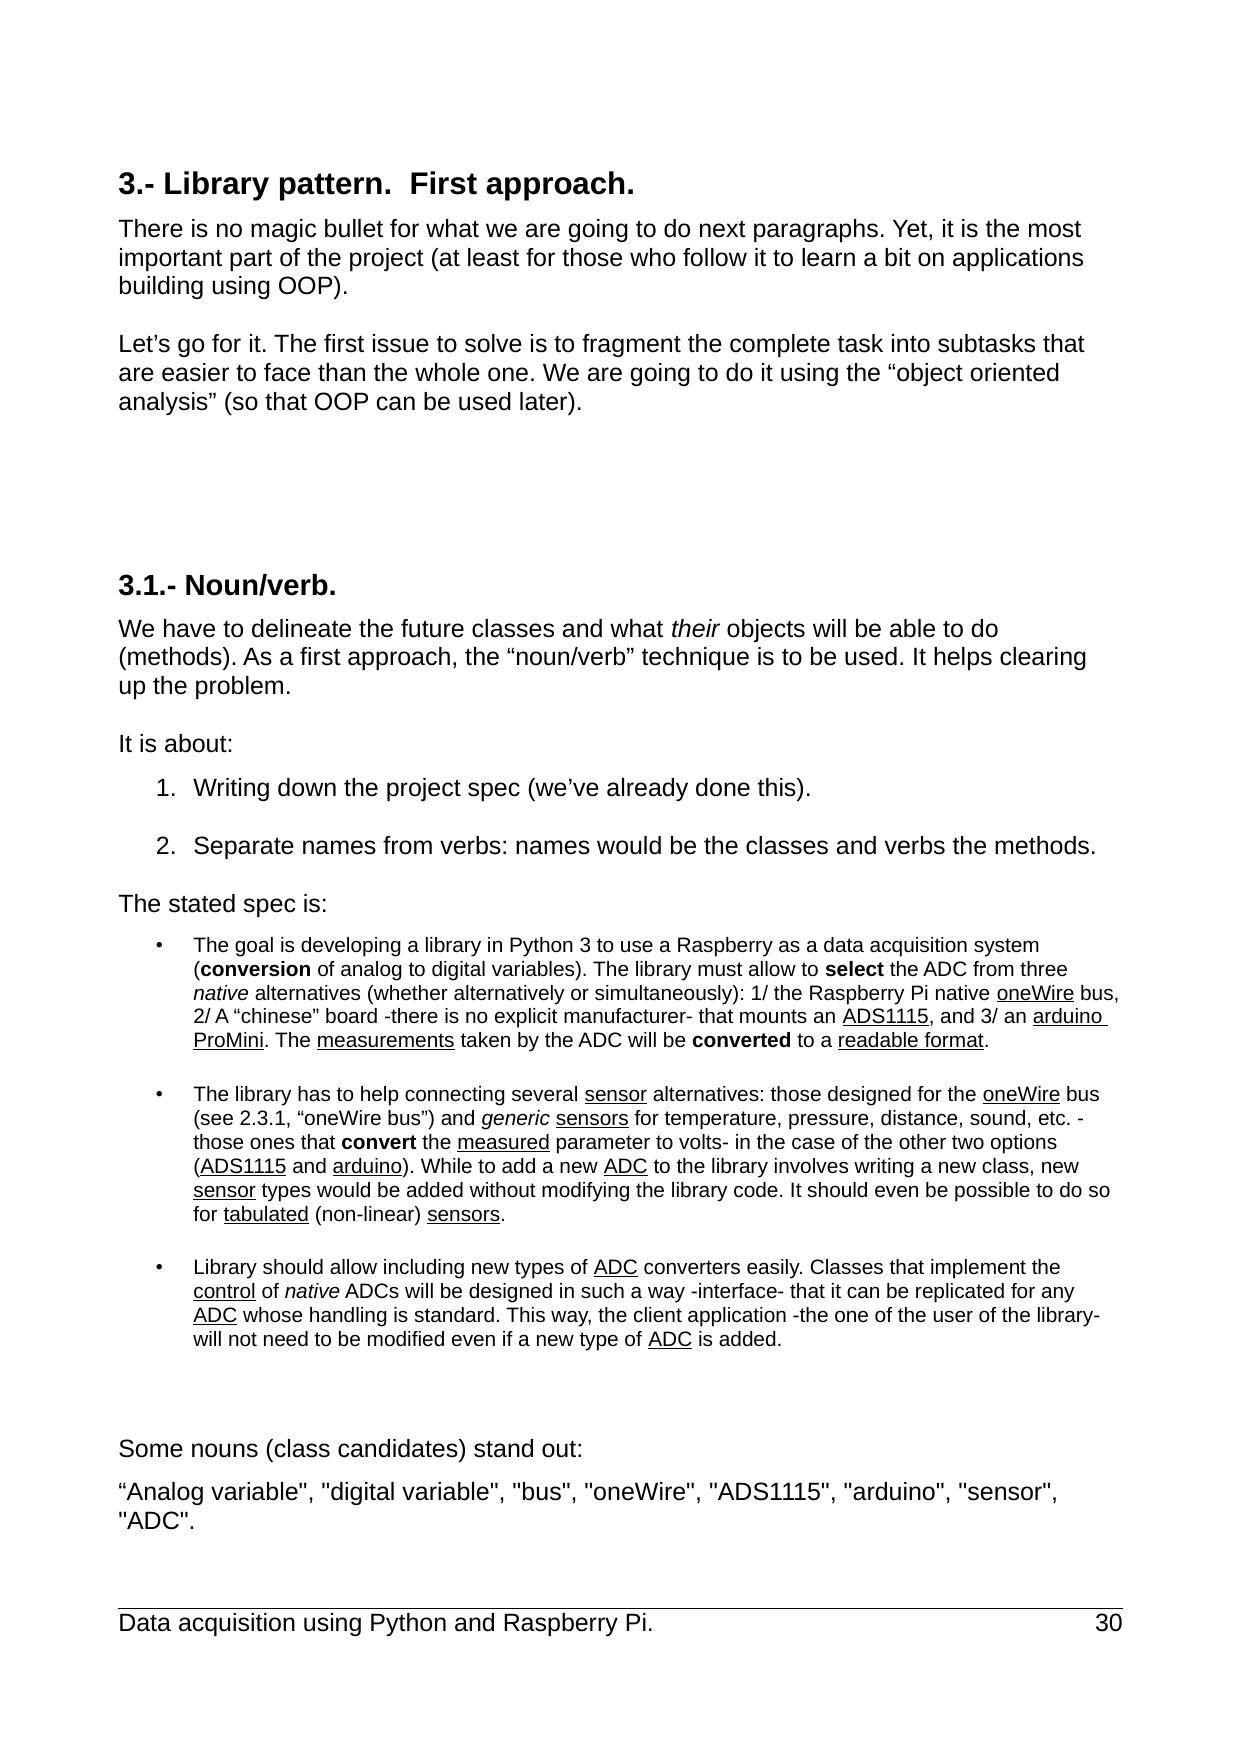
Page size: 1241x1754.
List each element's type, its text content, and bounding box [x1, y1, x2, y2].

text It is about: [118, 729, 1122, 758]
subtitle 3.1.- Noun/verb. [118, 568, 1122, 601]
list The goal is developing a library in Python 3 to use a Raspberry as a data acquisition system (conversion of analog to digital variables). The library must allow to select the ADC from three native alternatives (whether alternatively or simultaneously): 1/ the Raspberry Pi native oneWire bus, 2/ A “chinese” board -there is no explicit manufacturer- that mounts an ADS1115, and 3/ an arduino ProMini. The measurements taken by the ADC will be converted to a readable format. [156, 932, 1122, 1052]
list Writing down the project spec (we’ve already done this). [156, 773, 1122, 801]
subtitle 3.- Library pattern. First approach. [118, 165, 1122, 201]
list Separate names from verbs: names would be the classes and verbs the methods. [156, 831, 1122, 859]
text “Analog variable", "digital variable", "bus", "oneWire", "ADS1115", "arduino", "sensor", "ADC". [118, 1477, 1122, 1535]
text We have to delineate the future classes and what their objects will be able to do (methods). As a first approach, the “noun/verb” technique is to be used. It helps clearing up the problem. [118, 613, 1122, 700]
text The stated spec is: [118, 889, 1122, 918]
list Library should allow including new types of ADC converters easily. Classes that implement the control of native ADCs will be designed in such a way -interface- that it can be replicated for any ADC whose handling is standard. This way, the client application -the one of the user of the library- will not need to be modified even if a new type of ADC is added. [156, 1255, 1122, 1351]
text There is no magic bullet for what we are going to do next paragraphs. Yet, it is the most important part of the project (at least for those who follow it to learn a bit on applications building using OOP). [118, 214, 1122, 300]
text Some nouns (class candidates) stand out: [118, 1434, 1122, 1463]
text Let’s go for it. The first issue to solve is to fragment the complete task into subtasks that are easier to face than the whole one. We are going to do it using the “object oriented analysis” (so that OOP can be used later). [118, 329, 1122, 416]
list The library has to help connecting several sensor alternatives: those designed for the oneWire bus (see 2.3.1, “oneWire bus”) and generic sensors for temperature, pressure, distance, sound, etc. -those ones that convert the measured parameter to volts- in the case of the other two options (ADS1115 and arduino). While to add a new ADC to the library involves writing a new class, new sensor types would be added without modifying the library code. It should even be possible to do so for tabulated (non-linear) sensors. [156, 1082, 1122, 1226]
